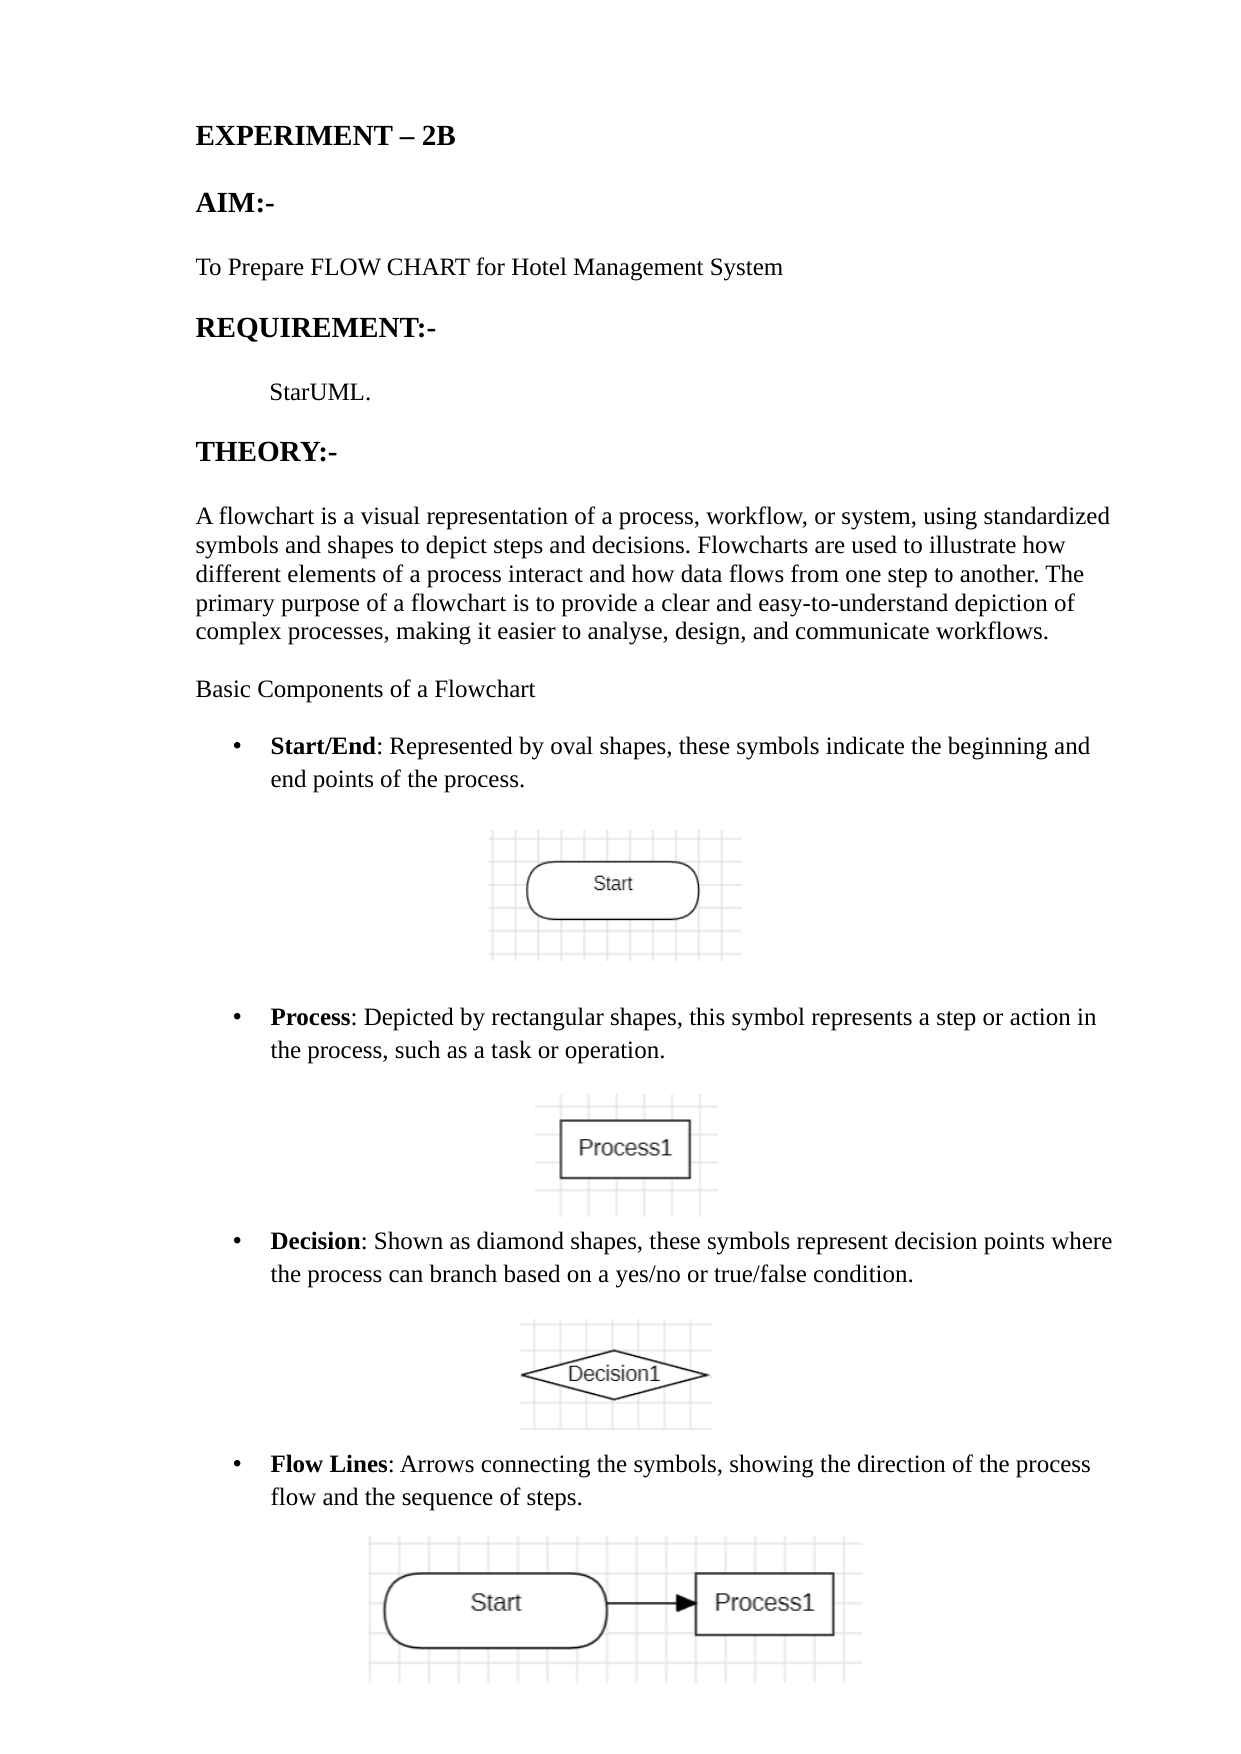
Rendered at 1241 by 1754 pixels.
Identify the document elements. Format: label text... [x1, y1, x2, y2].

list Decision: Shown as diamond shapes, these symbols represent decision points where the process can branch based on a yes/no or true/false condition. [233, 1226, 1123, 1288]
list Flow Lines: Arrows connecting the symbols, showing the direction of the process flow and the sequence of steps. [233, 1449, 1123, 1511]
text Basic Components of a Flowchart [195, 674, 1123, 703]
text A flowchart is a visual representation of a process, workflow, or system, using standardized symbols and shapes to depict steps and decisions. Flowcharts are used to illustrate how different elements of a process interact and how data flows from one step to another. The primary purpose of a flowchart is to provide a clear and easy-to-understand depiction of complex processes, making it easier to analyse, design, and communicate workflows. [195, 501, 1123, 645]
text AIM:- [195, 185, 1123, 219]
text StarUML. [195, 377, 1123, 406]
text To Prepare FLOW CHART for Hotel Management System [195, 252, 1123, 281]
text THEORY:- [195, 434, 1123, 468]
list Process: Depicted by rectangular shapes, this symbol represents a step or action in the process, such as a task or operation. [233, 1002, 1123, 1064]
picture [368, 1536, 863, 1683]
text REQUIREMENT:- [195, 310, 1123, 343]
picture [535, 1094, 718, 1217]
picture [519, 1319, 713, 1430]
text EXPERIMENT – 2B [195, 118, 1123, 152]
list Start/End: Represented by oval shapes, these symbols indicate the beginning and end points of the process. [233, 731, 1123, 793]
picture [488, 830, 742, 961]
